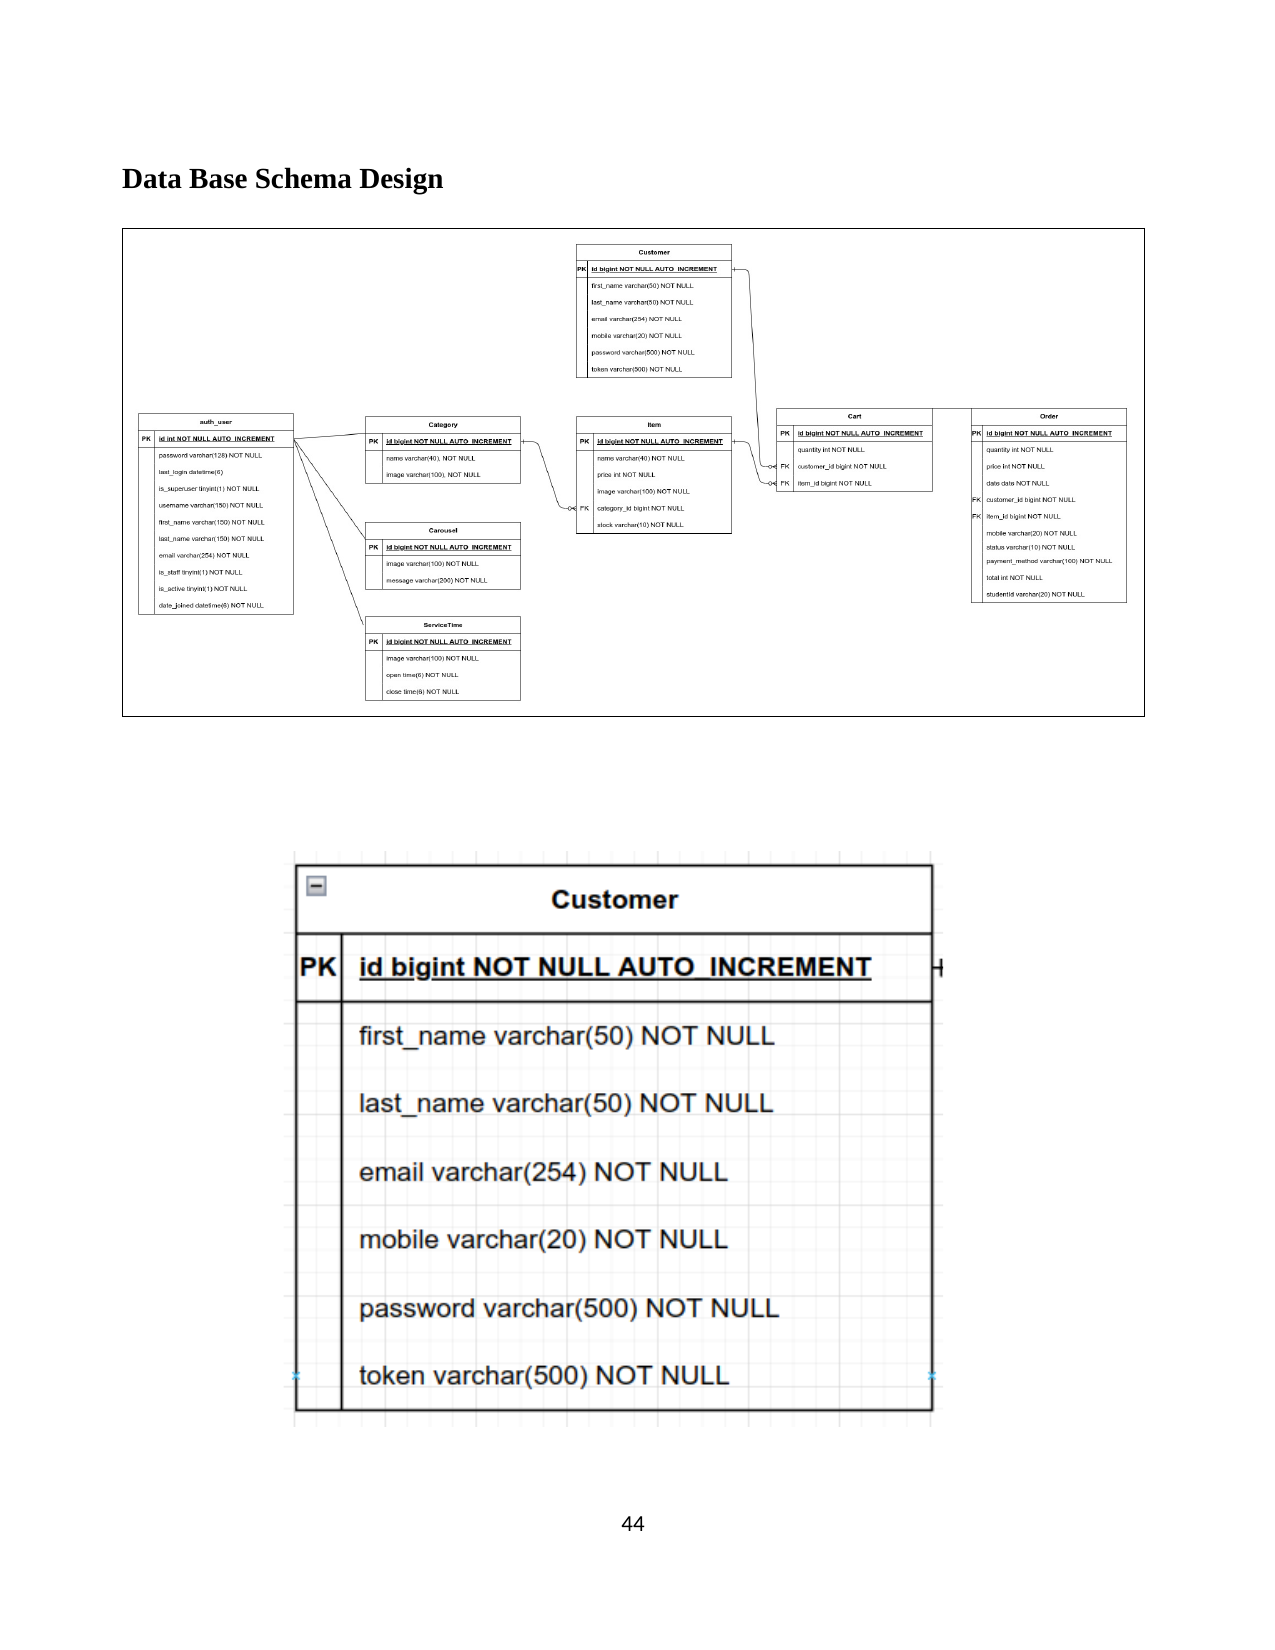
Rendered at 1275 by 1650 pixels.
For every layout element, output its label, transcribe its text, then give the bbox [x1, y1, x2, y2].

text Data Base Schema Design [122, 161, 1144, 194]
picture [123, 229, 1144, 716]
picture [283, 851, 944, 1427]
